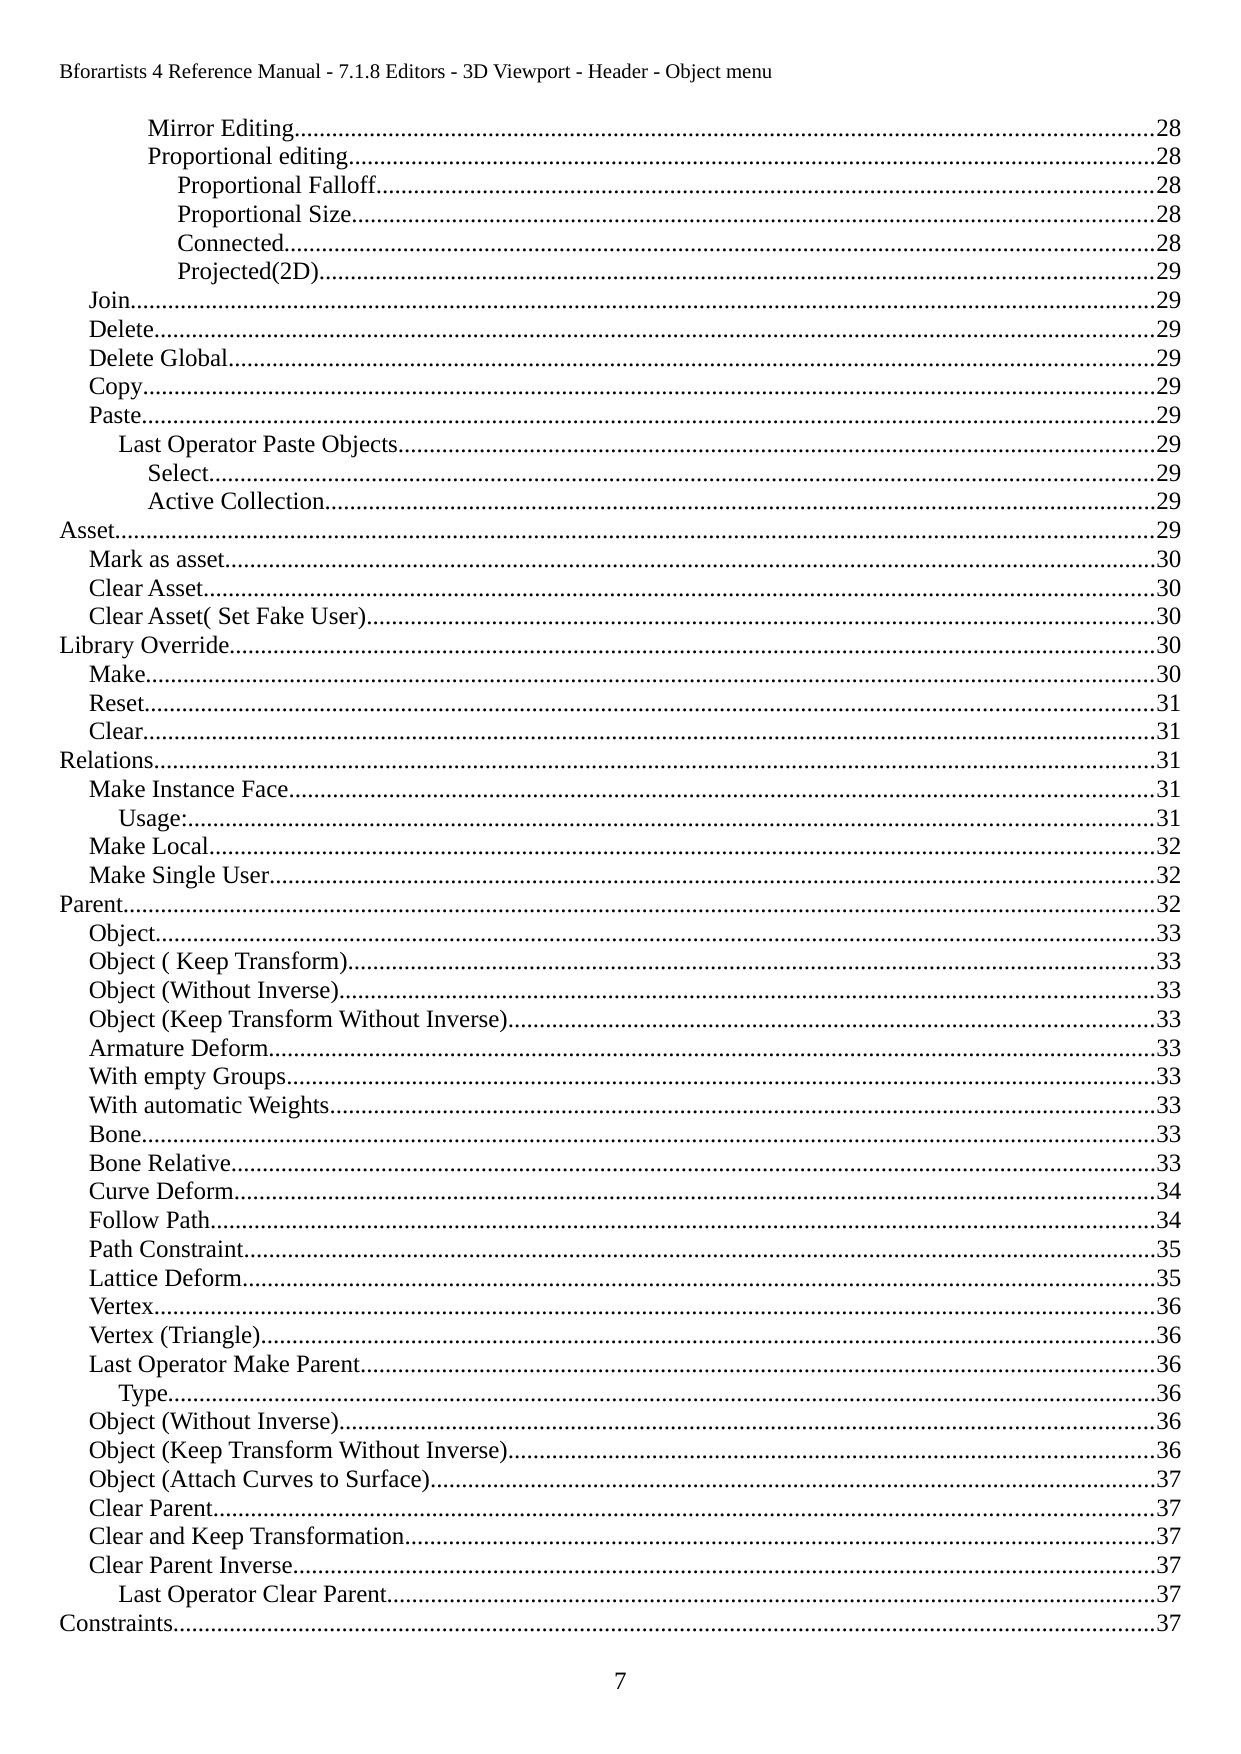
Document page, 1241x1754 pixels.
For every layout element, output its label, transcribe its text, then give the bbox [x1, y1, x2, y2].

text Usage: 31 [118, 803, 1181, 831]
text Clear Asset 30 [88, 573, 1181, 601]
text Object ( Keep Transform) 33 [88, 946, 1181, 975]
text Paste 29 [88, 400, 1181, 429]
text Type 36 [118, 1378, 1181, 1406]
text Object 33 [88, 918, 1181, 946]
text Proportional Falloff 28 [177, 170, 1181, 199]
text Object (Attach Curves to Surface) 37 [88, 1464, 1181, 1493]
text Last Operator Make Parent 36 [88, 1349, 1181, 1378]
text Object (Without Inverse) 36 [88, 1406, 1181, 1435]
text Clear Asset( Set Fake User) 30 [88, 601, 1181, 630]
text Bone 33 [88, 1119, 1181, 1148]
text Make Single User 32 [88, 860, 1181, 889]
text Clear and Keep Transformation 37 [88, 1521, 1181, 1550]
text Object (Keep Transform Without Inverse) 36 [88, 1435, 1181, 1464]
text Select 29 [147, 458, 1181, 486]
text With automatic Weights 33 [88, 1090, 1181, 1119]
text Last Operator Paste Objects 29 [118, 429, 1181, 458]
text Delete 29 [88, 314, 1181, 343]
text Copy 29 [88, 371, 1181, 400]
text Constraints 37 [59, 1608, 1181, 1636]
text Lattice Deform 35 [88, 1263, 1181, 1291]
text Active Collection 29 [147, 486, 1181, 515]
text Join 29 [88, 285, 1181, 314]
text Clear 31 [88, 716, 1181, 745]
text Clear Parent 37 [88, 1493, 1181, 1521]
text Vertex (Triangle) 36 [88, 1320, 1181, 1349]
text Library Override 30 [59, 630, 1181, 659]
text Make 30 [88, 659, 1181, 688]
text Last Operator Clear Parent 37 [118, 1579, 1181, 1608]
text Asset 29 [59, 515, 1181, 544]
text Clear Parent Inverse 37 [88, 1550, 1181, 1579]
text Delete Global 29 [88, 343, 1181, 371]
text Make Local 32 [88, 831, 1181, 860]
text Reset 31 [88, 688, 1181, 716]
text Object (Without Inverse) 33 [88, 975, 1181, 1004]
text Bone Relative 33 [88, 1148, 1181, 1176]
text Relations 31 [59, 745, 1181, 774]
text Path Constraint 35 [88, 1234, 1181, 1263]
text Parent 32 [59, 889, 1181, 918]
text Projected(2D) 29 [177, 256, 1181, 285]
text With empty Groups 33 [88, 1061, 1181, 1090]
text Object (Keep Transform Without Inverse) 33 [88, 1004, 1181, 1033]
text Curve Deform 34 [88, 1176, 1181, 1205]
text Connected 28 [177, 228, 1181, 256]
text Follow Path 34 [88, 1205, 1181, 1234]
text Vertex 36 [88, 1291, 1181, 1320]
text Mark as asset 30 [88, 544, 1181, 573]
text Proportional Size 28 [177, 199, 1181, 228]
text Make Instance Face 31 [88, 774, 1181, 803]
text Proportional editing 28 [147, 141, 1181, 170]
text Mirror Editing 28 [147, 113, 1181, 141]
text Armature Deform 33 [88, 1033, 1181, 1061]
